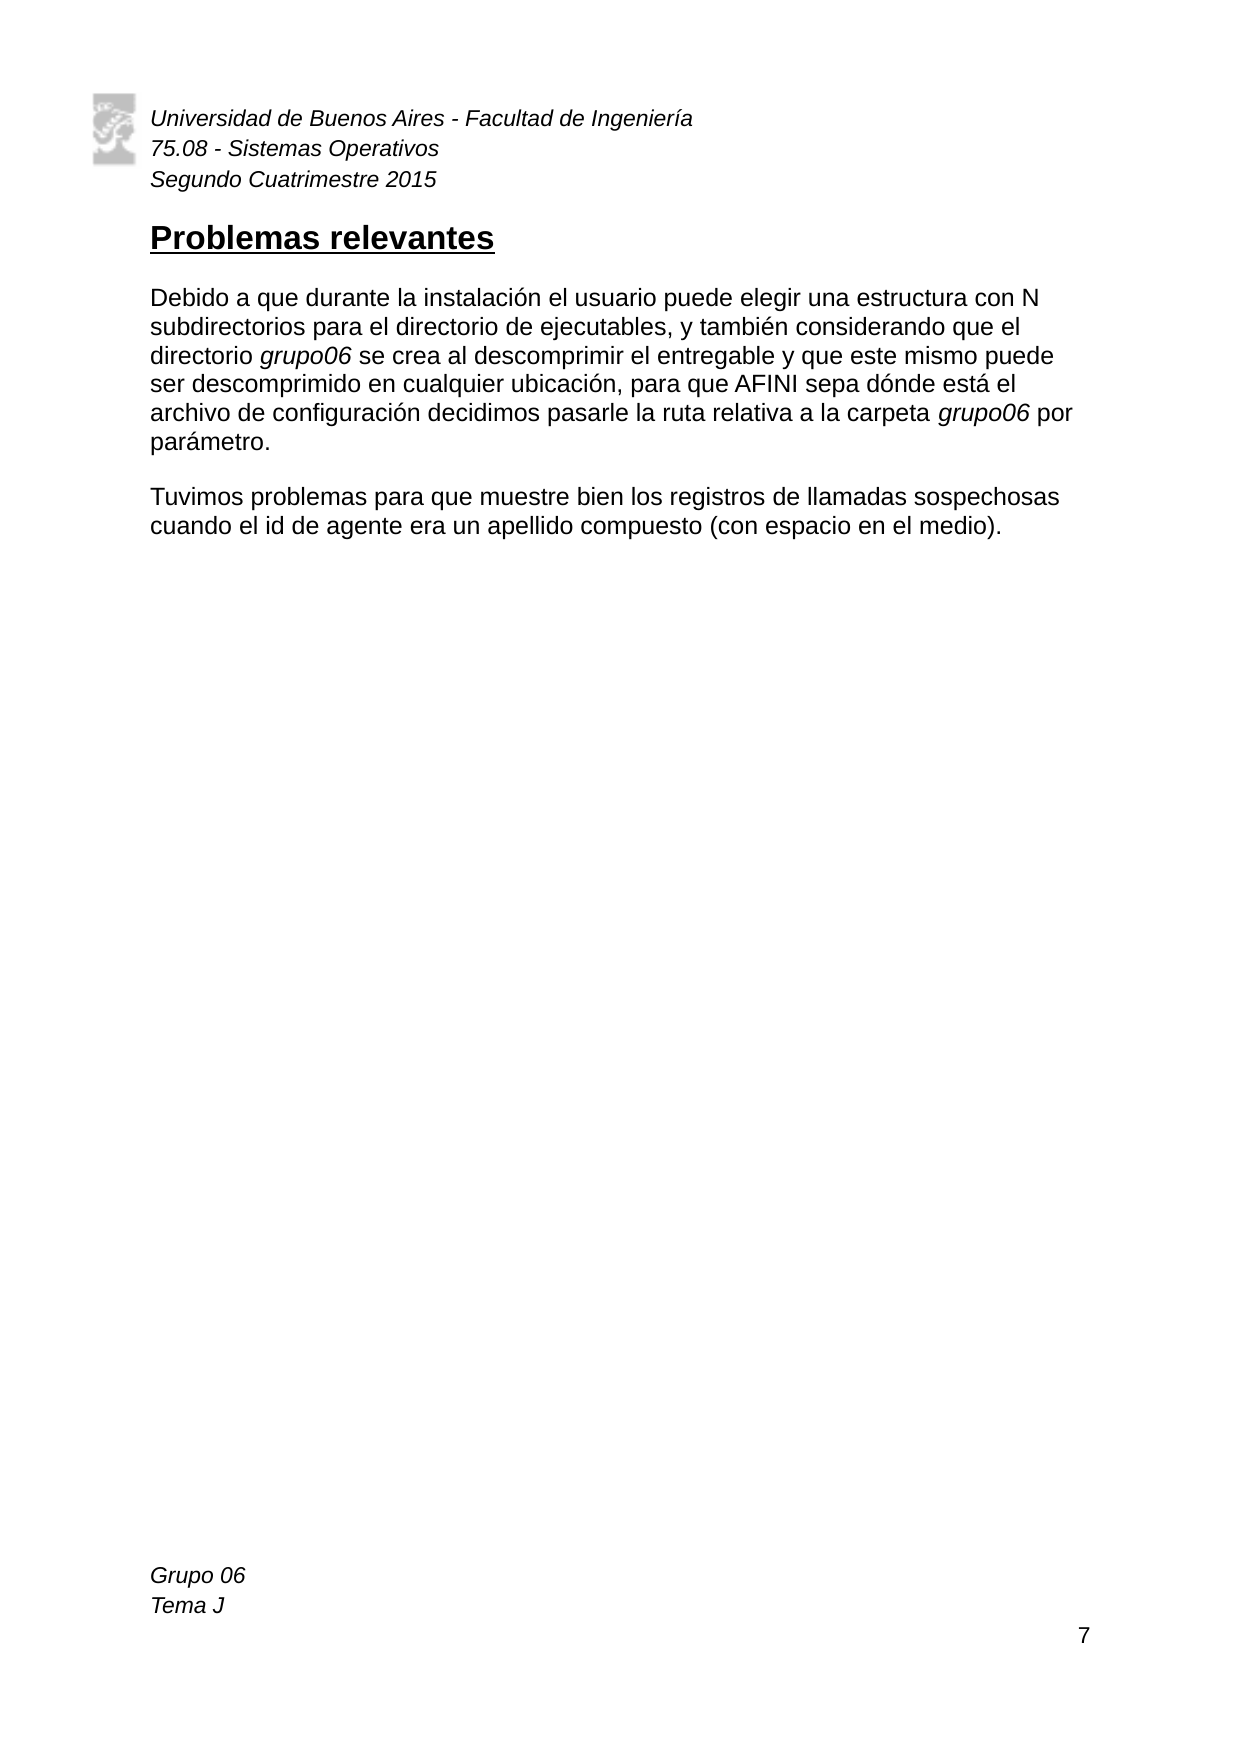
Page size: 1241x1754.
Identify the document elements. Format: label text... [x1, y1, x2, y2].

text Problemas relevantes [150, 218, 1090, 257]
text Tuvimos problemas para que muestre bien los registros de llamadas sospechosas cuando el id de agente era un apellido compuesto (con espacio en el medio). [150, 482, 1090, 539]
text Debido a que durante la instalación el usuario puede elegir una estructura con N subdirectorios para el directorio de ejecutables, y también considerando que el directorio grupo06 se crea al descomprimir el entregable y que este mismo puede ser descomprimido en cualquier ubicación, para que AFINI sepa dónde está el archivo de configuración decidimos pasarle la ruta relativa a la carpeta grupo06 por parámetro. [150, 283, 1090, 456]
picture [92, 92, 143, 169]
